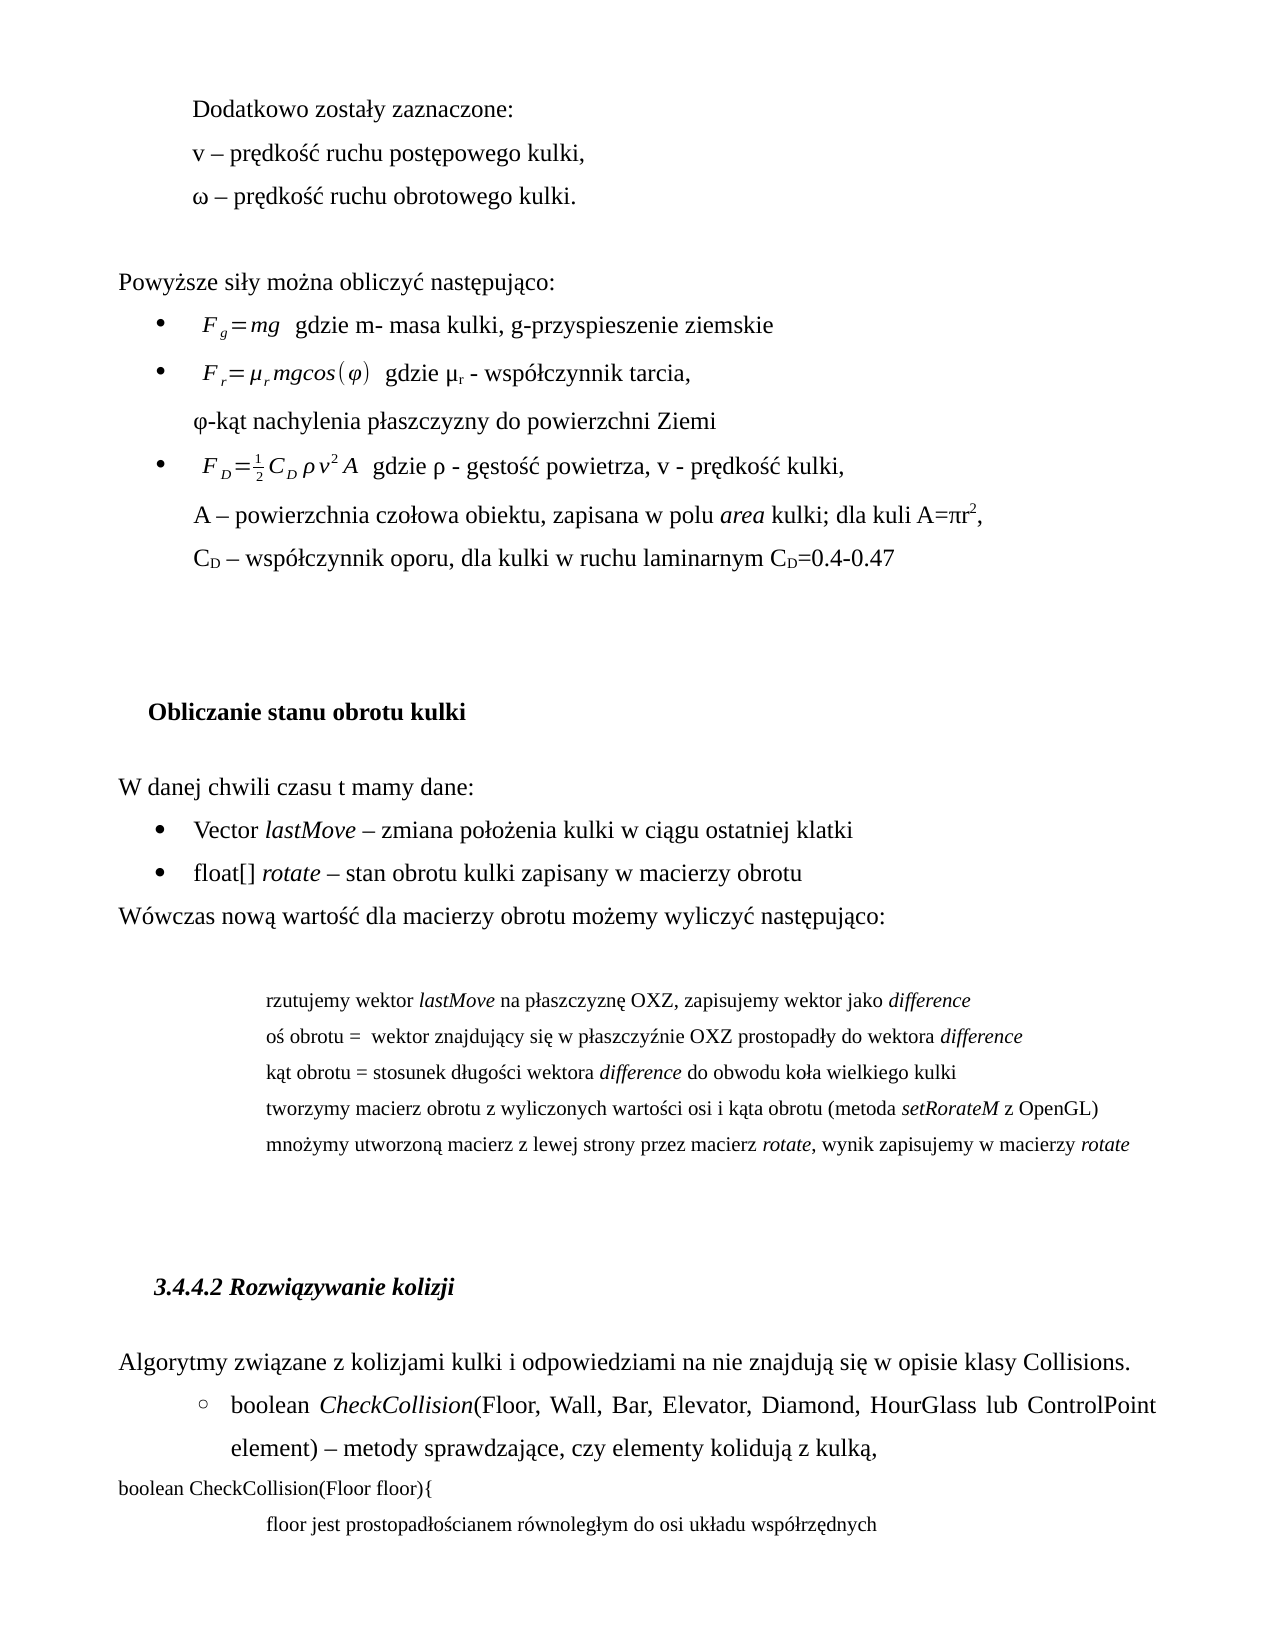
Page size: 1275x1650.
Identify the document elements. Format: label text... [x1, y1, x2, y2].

text tworzymy macierz obrotu z wyliczonych wartości osi i kąta obrotu (metoda setRorateM z OpenGL) [118, 1096, 1157, 1120]
list Vector lastMove – zmiana położenia kulki w ciągu ostatniej klatki [156, 815, 1157, 844]
text kąt obrotu = stosunek długości wektora difference do obwodu koła wielkiego kulki [118, 1060, 1157, 1084]
text Algorytmy związane z kolizjami kulki i odpowiedziami na nie znajdują się w opisie klasy Collisions. [118, 1347, 1157, 1376]
text W danej chwili czasu t mamy dane: [118, 772, 1157, 801]
text Dodatkowo zostały zaznaczone: v – prędkość ruchu postępowego kulki, ω – prędkość ruchu obrotowego kulki. [118, 94, 1157, 209]
list float[] rotate – stan obrotu kulki zapisany w macierzy obrotu [156, 858, 1157, 887]
subtitle Obliczanie stanu obrotu kulki [148, 697, 1157, 726]
text mnożymy utworzoną macierz z lewej strony przez macierz rotate, wynik zapisujemy w macierzy rotate [118, 1132, 1157, 1156]
text floor jest prostopadłościanem równoległym do osi układu współrzędnych [118, 1512, 1157, 1536]
text boolean CheckCollision(Floor floor){ [118, 1476, 1157, 1500]
subtitle Rozwiązywanie kolizji [148, 1272, 1157, 1301]
text Powyższe siły można obliczyć następująco: [118, 267, 1157, 296]
text rzutujemy wektor lastMove na płaszczyznę OXZ, zapisujemy wektor jako difference [118, 988, 1157, 1012]
list gdzie m- masa kulki, g-przyspieszenie ziemskie [156, 310, 1157, 344]
text oś obrotu = wektor znajdujący się w płaszczyźnie OXZ prostopadły do wektora difference [118, 1024, 1157, 1048]
text Wówczas nową wartość dla macierzy obrotu możemy wyliczyć następująco: [118, 901, 1157, 930]
list boolean CheckCollision(Floor, Wall, Bar, Elevator, Diamond, HourGlass lub ControlPoint element) – metody sprawdzające, czy elementy kolidują z kulką, [193, 1390, 1157, 1462]
list gdzie ρ - gęstość powietrza, v - prędkość kulki, A – powierzchnia czołowa obiektu, zapisana w polu area kulki; dla kuli A=πr2, CD – współczynnik oporu, dla kulki w ruchu laminarnym CD=0.4-0.47 [156, 449, 1157, 572]
list gdzie μr - współczynnik tarcia, φ-kąt nachylenia płaszczyzny do powierzchni Ziemi [156, 358, 1157, 435]
